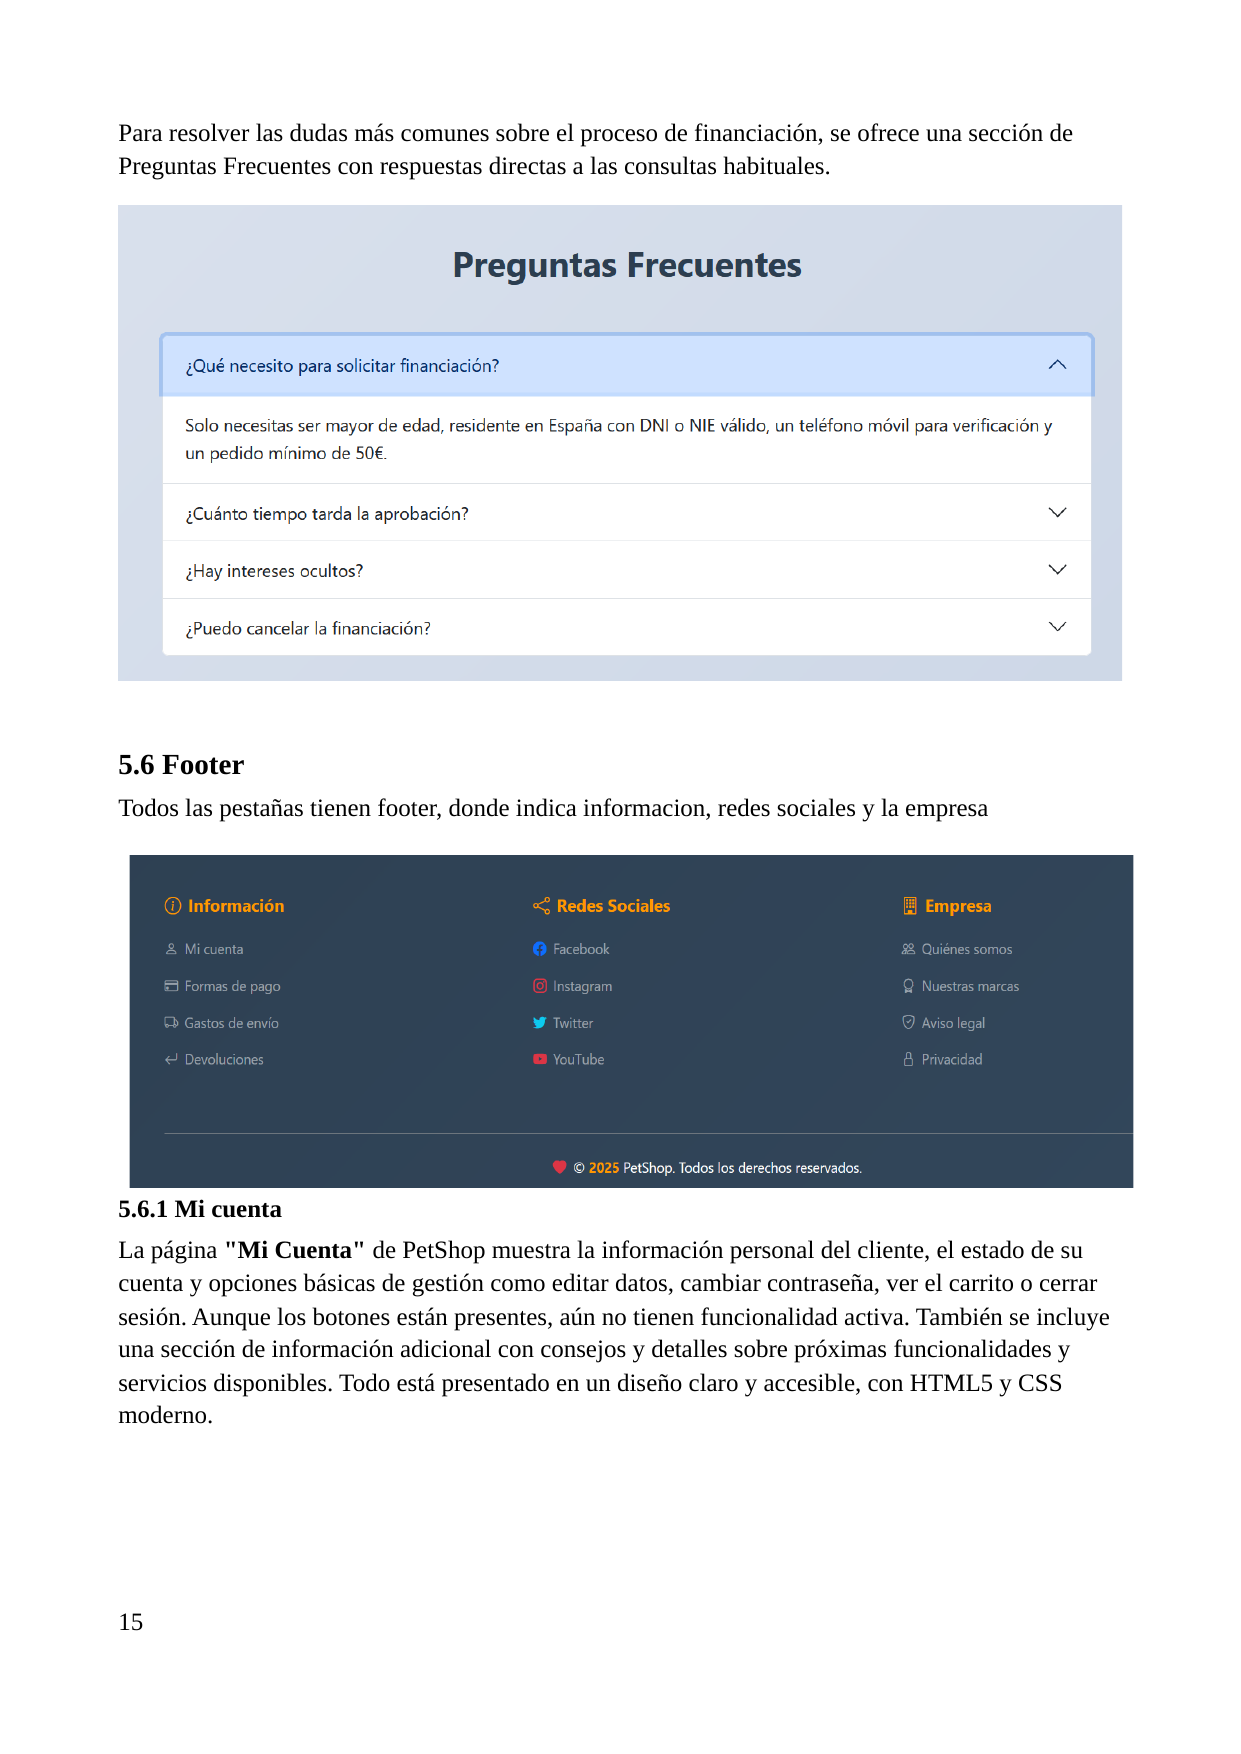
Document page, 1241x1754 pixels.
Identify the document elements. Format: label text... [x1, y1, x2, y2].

picture [118, 205, 1123, 681]
text Todos las pestañas tienen footer, donde indica informacion, redes sociales y la empresa [118, 793, 1122, 822]
text La página "Mi Cuenta" de PetShop muestra la información personal del cliente, el estado de su cuenta y opciones básicas de gestión como editar datos, cambiar contraseña, ver el carrito o cerrar sesión. Aunque los botones están presentes, aún no tienen funcionalidad activa. También se incluye una sección de información adicional con consejos y detalles sobre próximas funcionalidades y servicios disponibles. Todo está presentado en un diseño claro y accesible, con HTML5 y CSS moderno. [118, 1236, 1122, 1429]
text Para resolver las dudas más comunes sobre el proceso de financiación, se ofrece una sección de Preguntas Frecuentes con respuestas directas a las consultas habituales. [118, 118, 1122, 180]
subtitle 5.6 Footer [118, 747, 1122, 781]
picture [129, 855, 1134, 1188]
subtitle 5.6.1 Mi cuenta [118, 1194, 1122, 1223]
